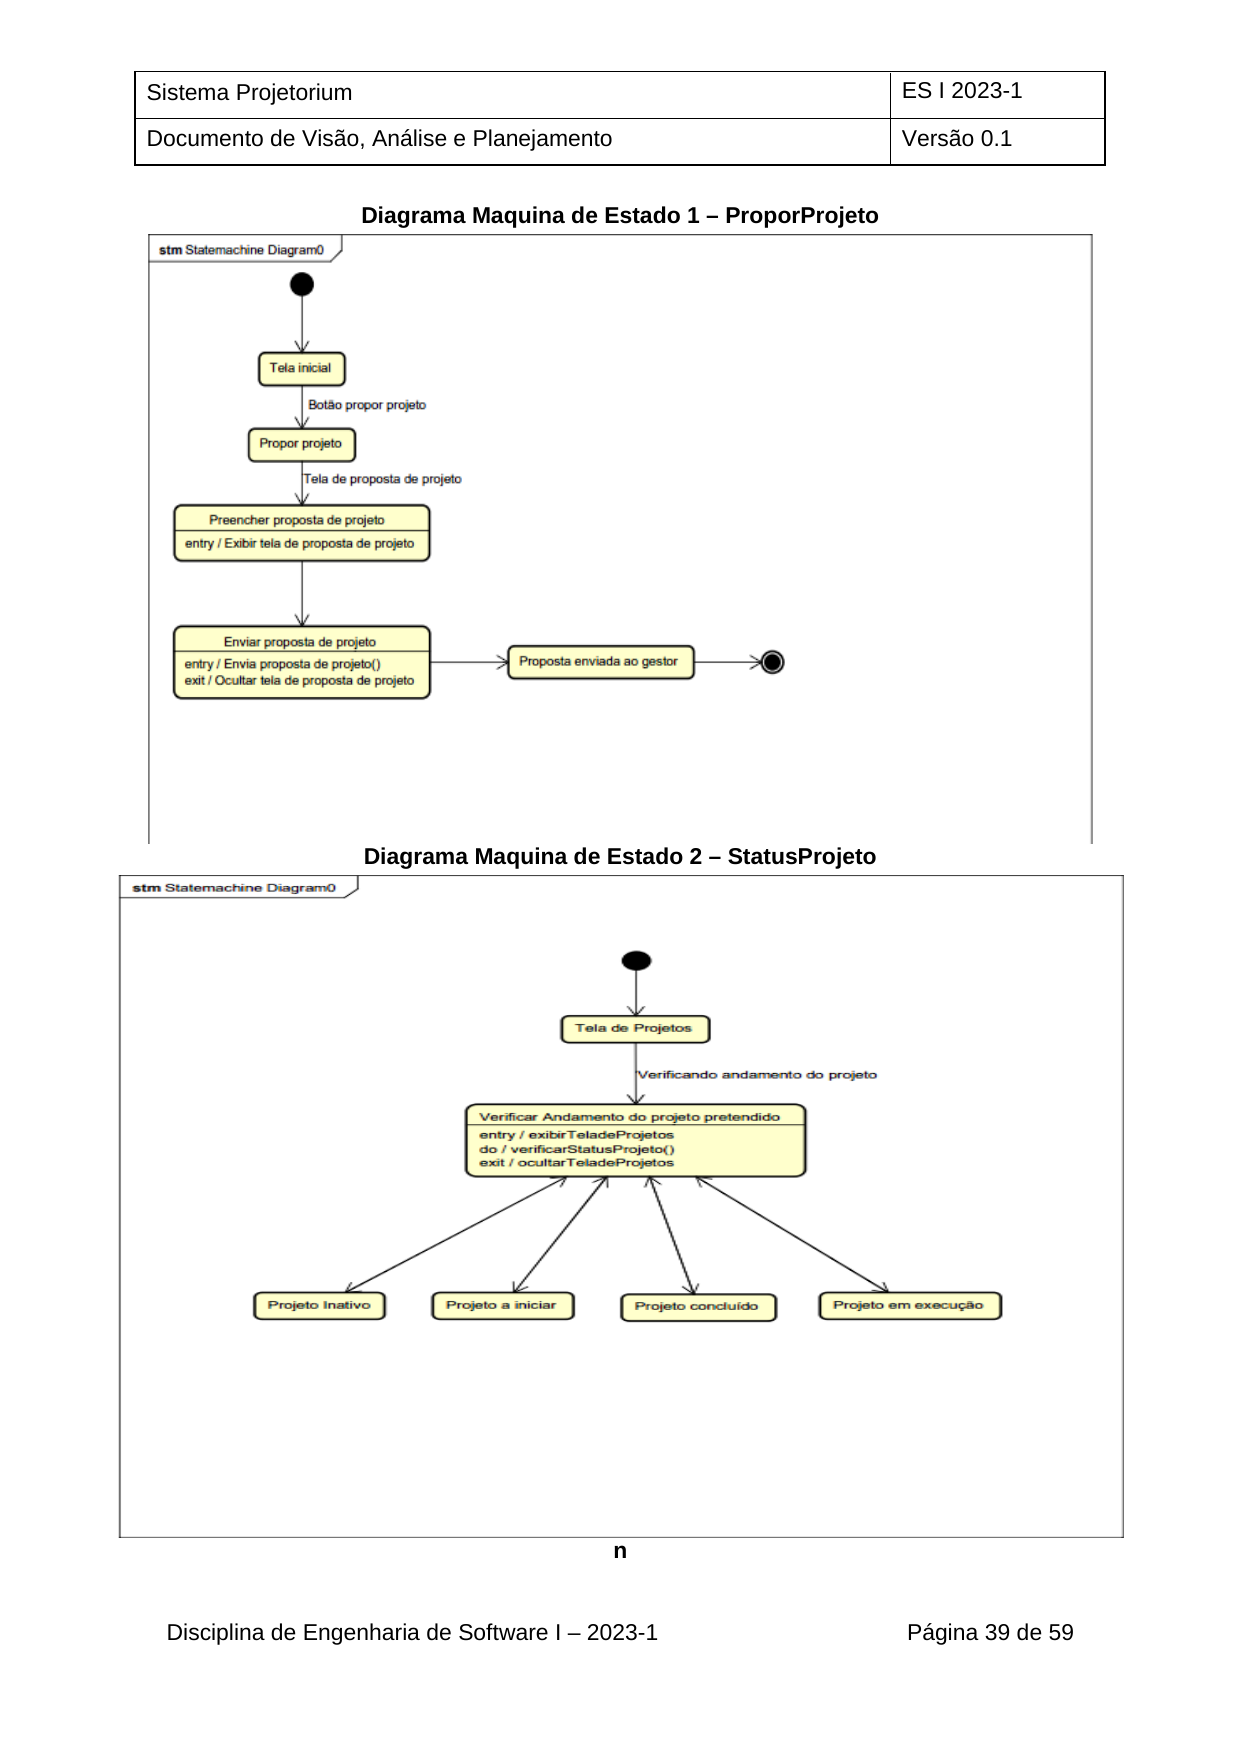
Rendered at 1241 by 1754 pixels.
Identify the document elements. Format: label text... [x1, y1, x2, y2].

text Diagrama Maquina de Estado 1 – ProporProjeto [148, 202, 1092, 228]
picture [116, 875, 1124, 1538]
picture [147, 234, 1093, 844]
text Diagrama Maquina de Estado 2 – StatusProjeto [148, 844, 1092, 869]
text n [148, 1538, 1092, 1564]
